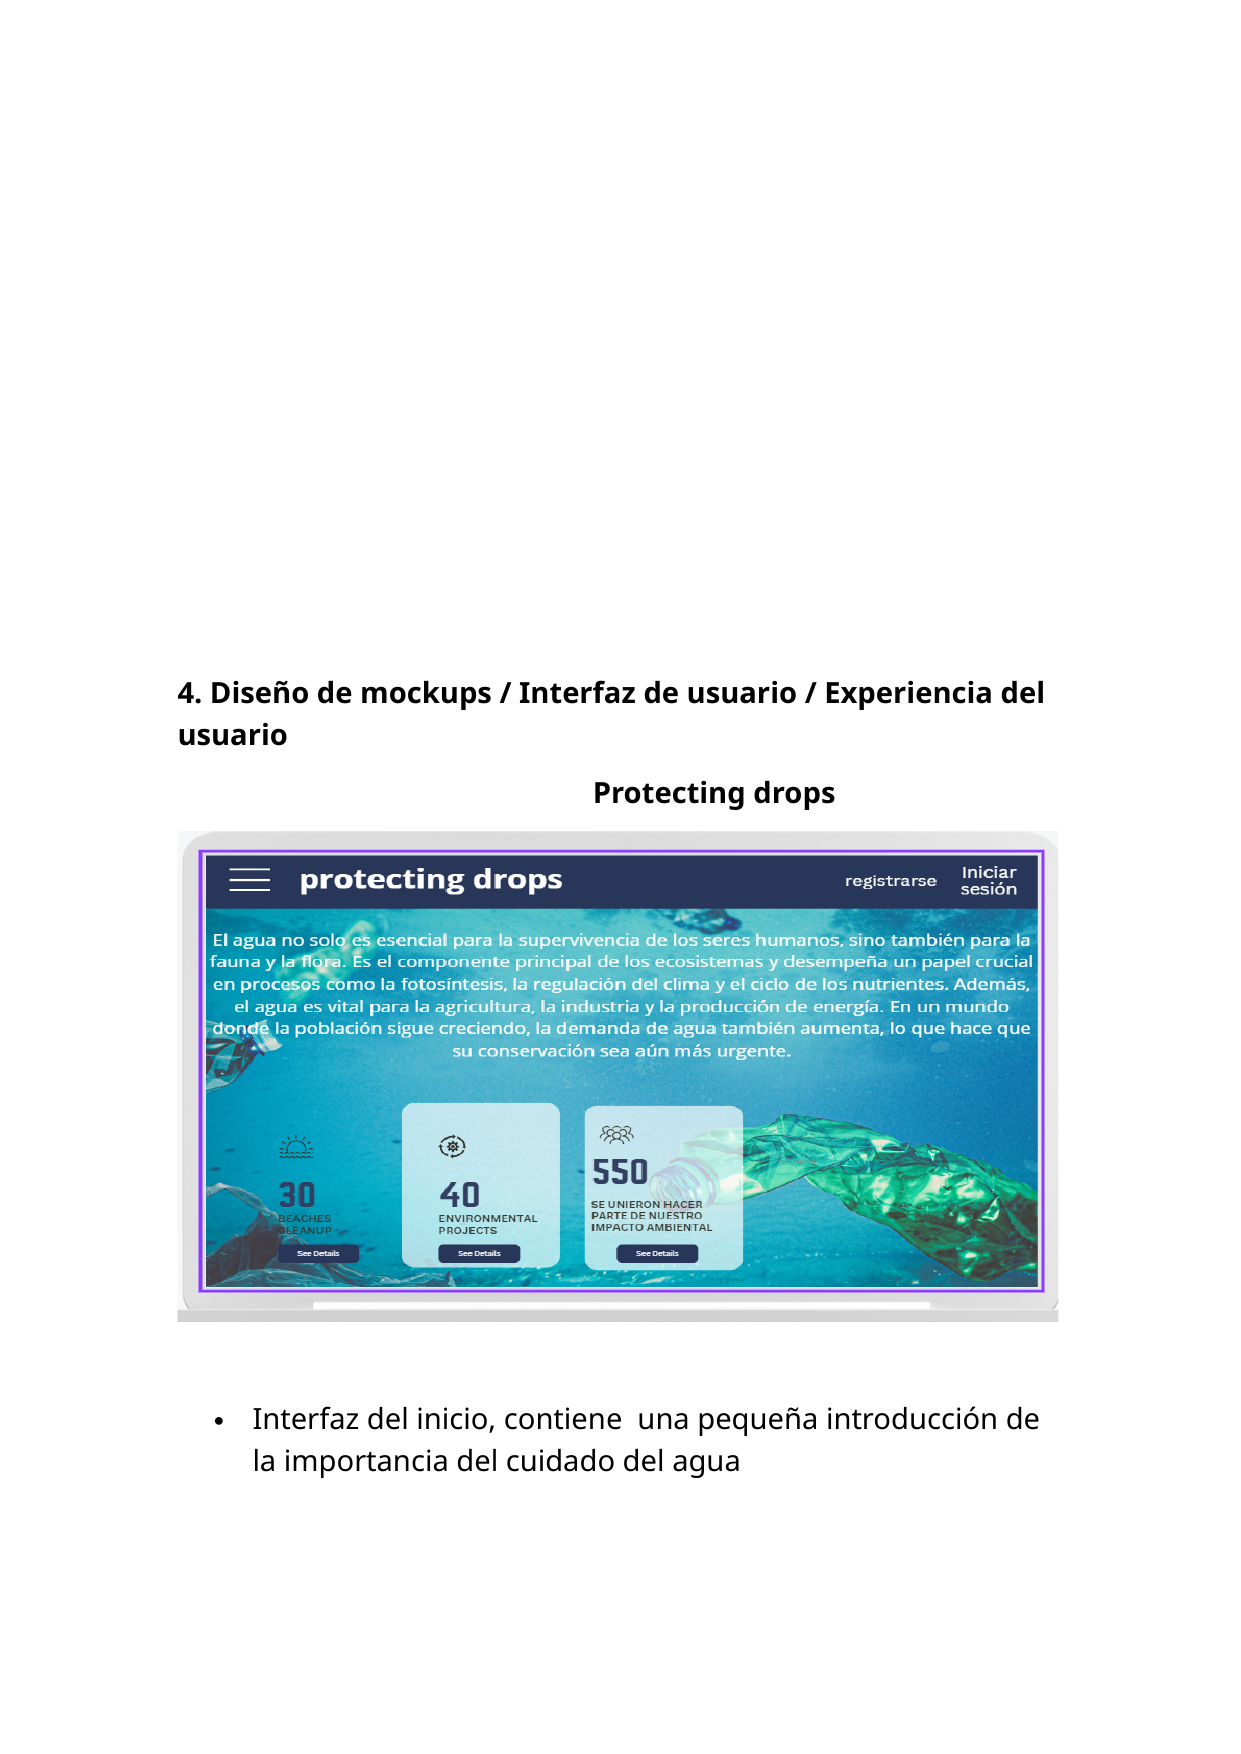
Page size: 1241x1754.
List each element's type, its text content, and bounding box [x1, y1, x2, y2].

text 4. Diseño de mockups / Interfaz de usuario / Experiencia del usuario [177, 673, 1063, 754]
text Protecting drops [177, 773, 1063, 812]
list Interfaz del inicio, contiene una pequeña introducción de la importancia del cuidado del agua [215, 1398, 1063, 1479]
